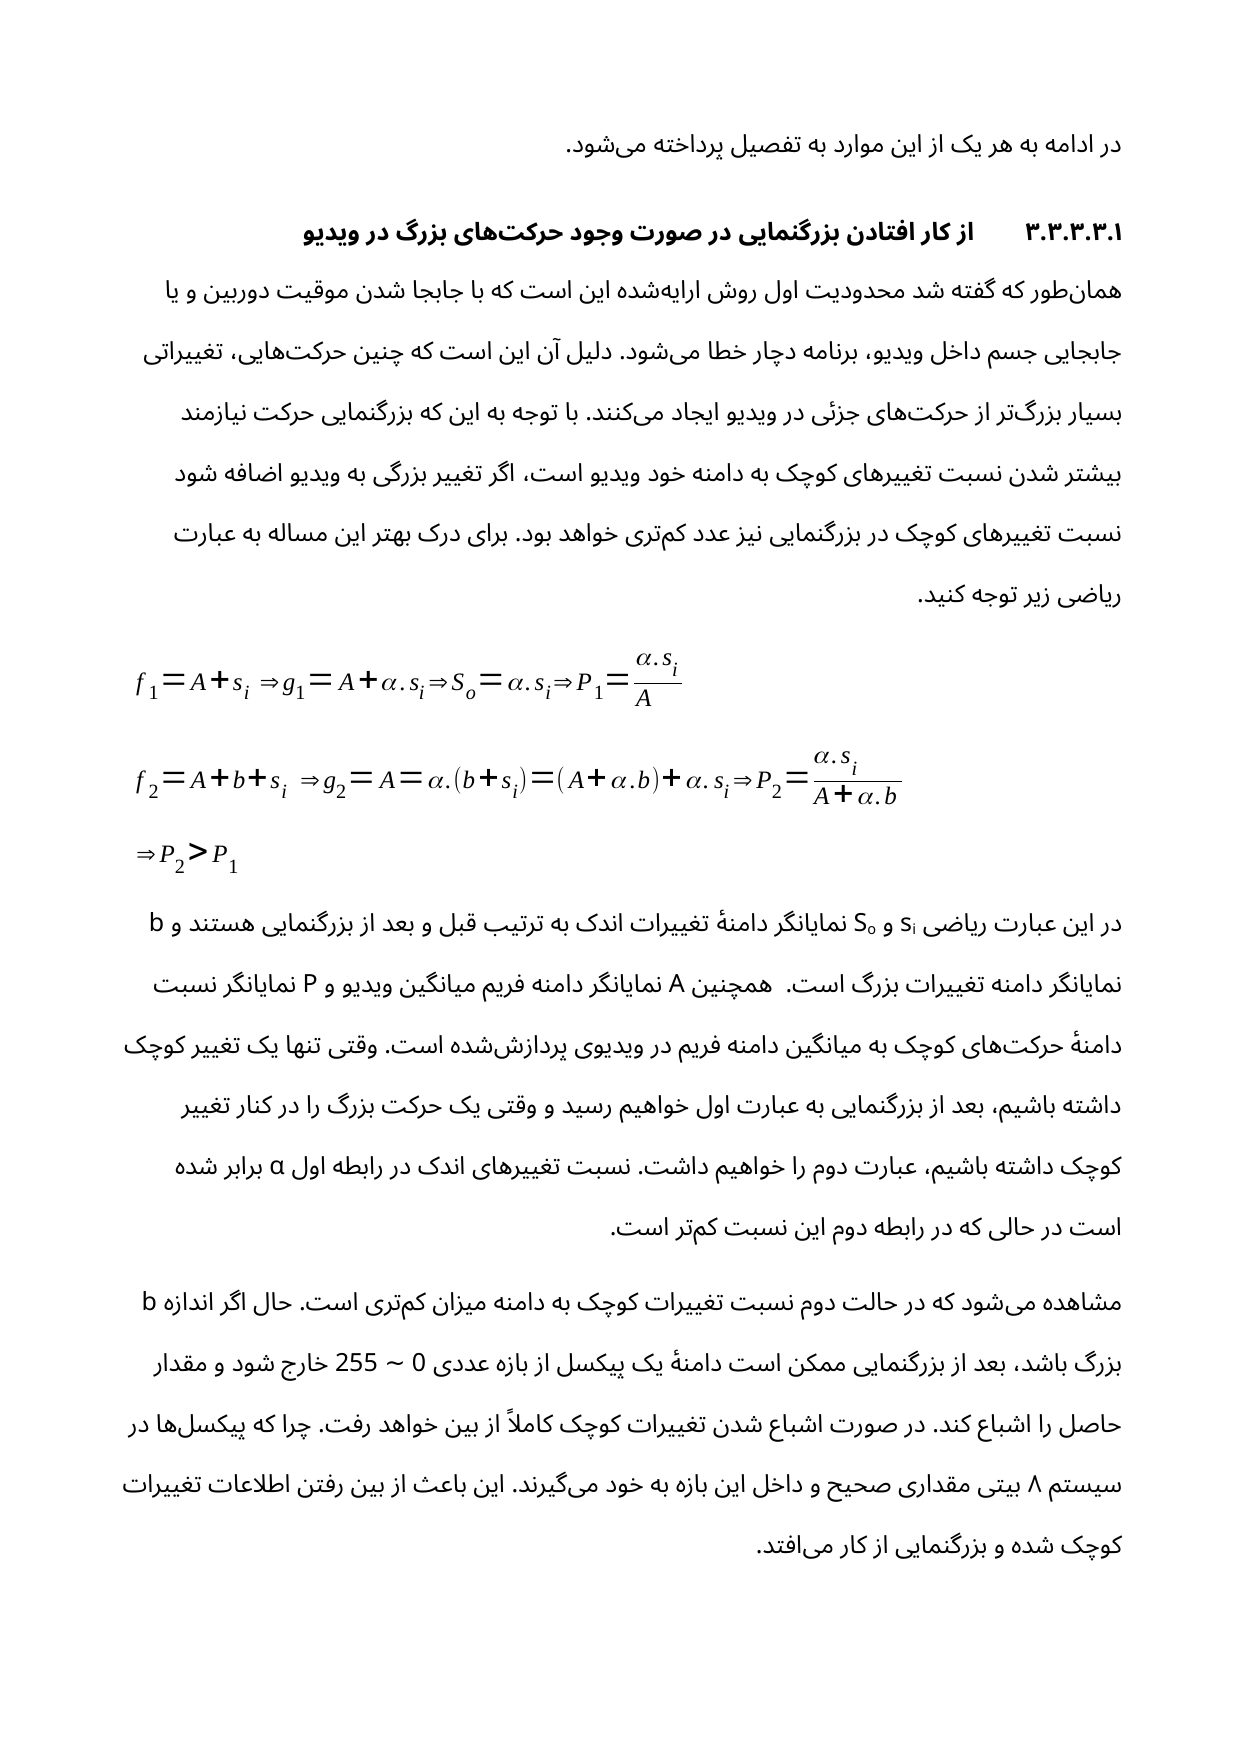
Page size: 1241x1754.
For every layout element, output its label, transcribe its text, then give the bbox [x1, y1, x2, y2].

text همان‌طور که گفته شد محدودیت اول روش ارایه‌شده این است که با جابجا شدن موقیت دوربین و یا جابجایی جسم داخل ویدیو، برنامه دچار خطا می‌شود. دلیل آن این است که چنین حرکت‌هایی، تغییراتی بسیار بزرگ‌تر از حرکت‌های جزئی در ویدیو ایجاد می‌کنند. با توجه به این که بزرگنمایی حرکت نیازمند بیشتر شدن نسبت تغییرهای کوچک به دامنه خود ویدیو است، اگر تغییر بزرگی به ویدیو اضافه شود نسبت تغییرهای کوچک در بزرگنمایی نیز عدد کم‌تری خواهد بود. برای درک بهتر این مساله به عبارت ریاضی زیر توجه کنید. [118, 264, 1122, 621]
subtitle از کار افتادن بزرگنمایی در صورت وجود حرکت‌های بزرگ در ویدیو [118, 206, 1122, 258]
text در این عبارت ریاضی si و So نمایانگر دامنهٔ تغییرات اندک به ترتیب قبل و بعد از بزرگنمایی هستند و b نمایانگر دامنه تغییرات بزرگ است. همچنین A نمایانگر دامنه فریم میانگین ویدیو و P نمایانگر نسبت دامنهٔ حرکت‌های کوچک به میانگین دامنه فریم در ویدیوی پردازش‌شده است. وقتی تنها یک تغییر کوچک داشته باشیم، بعد از بزرگنمایی به عبارت اول خواهیم رسید و وقتی یک حرکت بزرگ را در کنار تغییر کوچک داشته باشیم، عبارت دوم را خواهیم داشت. نسبت تغییرهای اندک در رابطه اول α برابر شده است در حالی که در رابطه دوم این نسبت کم‌تر است. [118, 897, 1122, 1254]
text در ادامه به هر یک از این موارد به تفصیل پرداخته می‌شود. [118, 118, 1122, 171]
text مشاهده می‌شود که در حالت دوم نسبت تغییرات کوچک به دامنه میزان کم‌تری است. حال اگر اندازه b بزرگ باشد، بعد از بزرگنمایی ممکن است دامنهٔ یک پیکسل از بازه عددی 0 ~ 255 خارج شود و مقدار حاصل را اشباع کند. در صورت اشباع شدن تغییرات کوچک کاملاً از بین خواهد رفت. چرا که پیکسل‌ها در سیستم ۸ بیتی مقداری صحیح و داخل این بازه به خود می‌گیرند. این باعث از بین رفتن اطلاعات تغییرات کوچک شده و بزرگنمایی از کار می‌افتد. [118, 1276, 1122, 1572]
